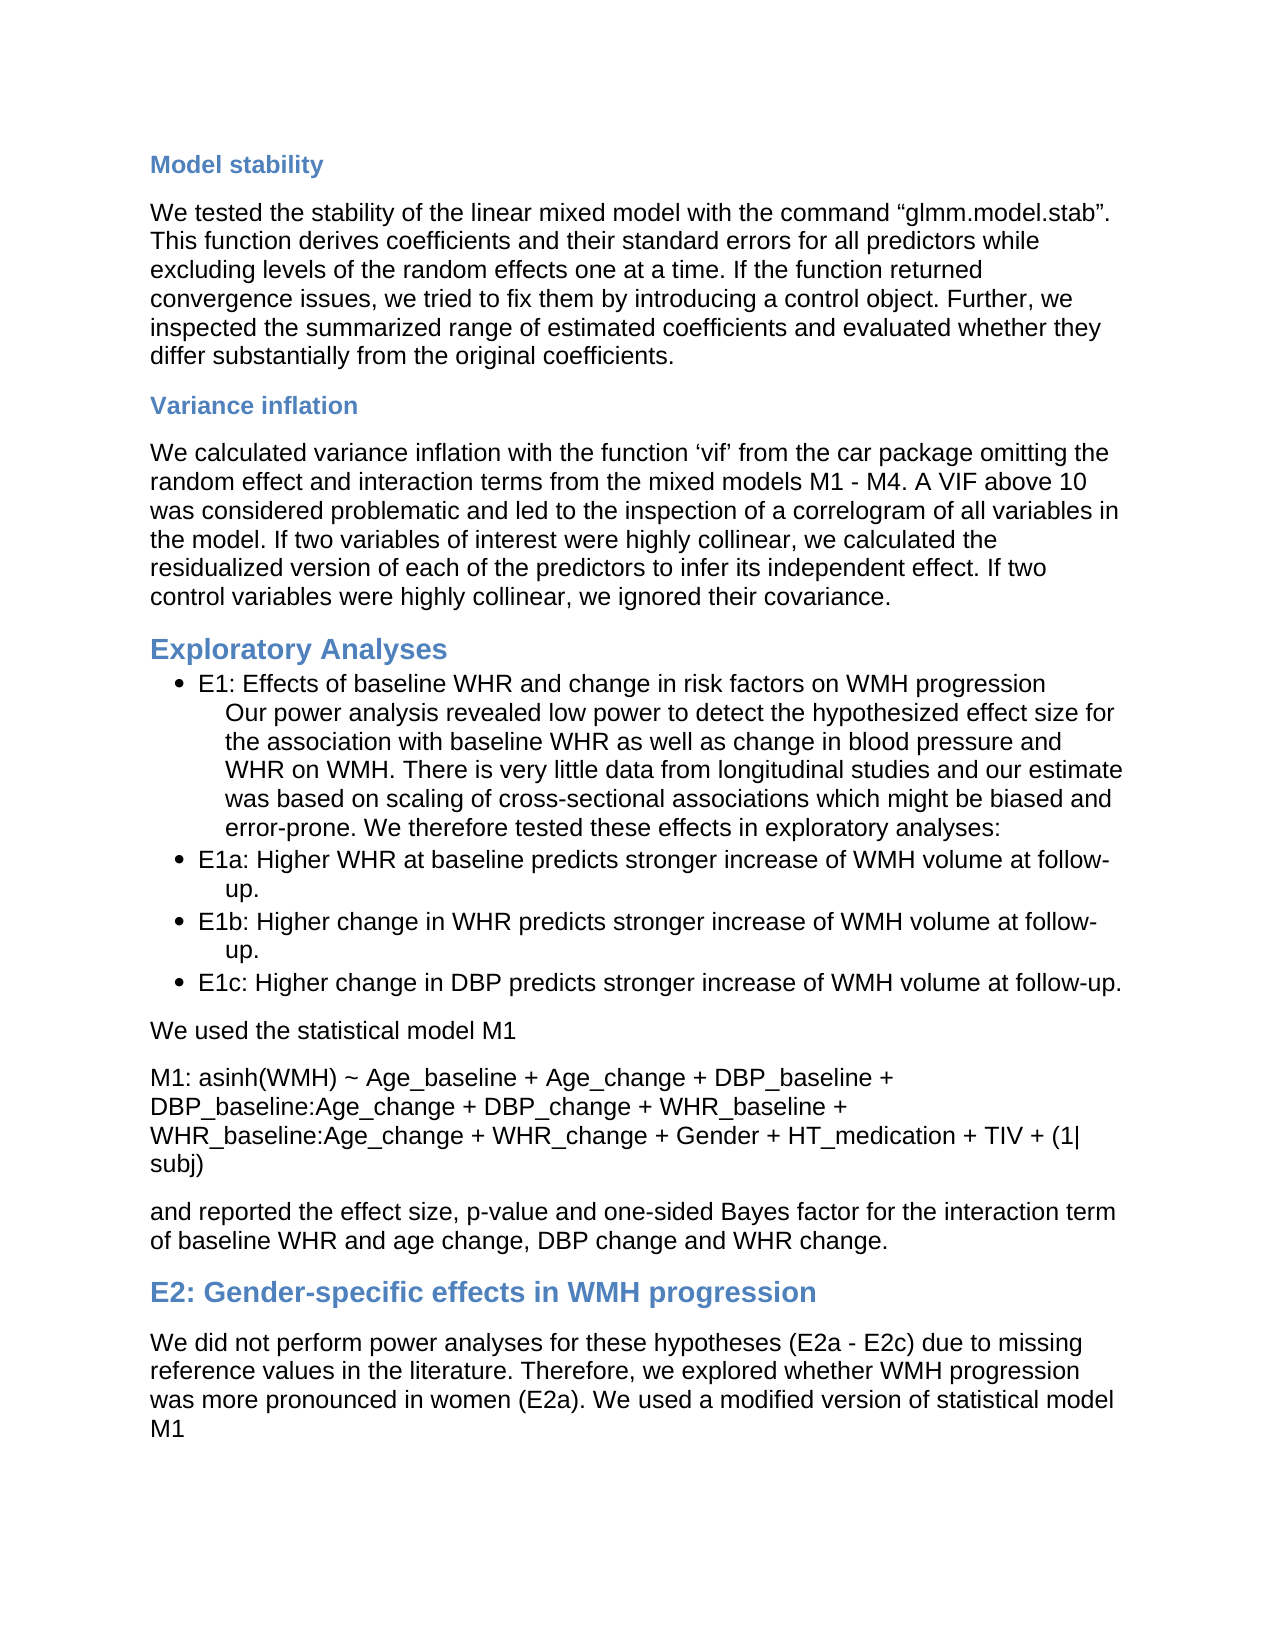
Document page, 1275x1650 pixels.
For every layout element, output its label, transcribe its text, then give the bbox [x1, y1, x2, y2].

subtitle Exploratory Analyses [150, 632, 1125, 665]
text We used the statistical model M1 [150, 1016, 1125, 1044]
subtitle E2: Gender-specific effects in WMH progression [150, 1275, 1125, 1309]
text We tested the stability of the linear mixed model with the command “glmm.model.stab”. This function derives coefficients and their standard errors for all predictors while excluding levels of the random effects one at a time. If the function returned convergence issues, we tried to fix them by introducing a control object. Further, we inspected the summarized range of estimated coefficients and evaluated whether they differ substantially from the original coefficients. [150, 197, 1125, 370]
list E1: Effects of baseline WHR and change in risk factors on WMH progression Our power analysis revealed low power to detect the hypothesized effect size for the association with baseline WHR as well as change in blood pressure and WHR on WMH. There is very little data from longitudinal studies and our estimate was based on scaling of cross-sectional associations which might be biased and error-prone. We therefore tested these effects in exploratory analyses: [175, 669, 1125, 842]
text We did not perform power analyses for these hypotheses (E2a - E2c) due to missing reference values in the literature. Therefore, we explored whether WMH progression was more pronounced in women (E2a). We used a modified version of statistical model M1 [150, 1327, 1125, 1442]
list E1c: Higher change in DBP predicts stronger increase of WMH volume at follow-up. [175, 968, 1125, 997]
text We calculated variance inflation with the function ‘vif’ from the car package omitting the random effect and interaction terms from the mixed models M1 - M4. A VIF above 10 was considered problematic and led to the inspection of a correlogram of all variables in the model. If two variables of interest were highly collinear, we calculated the residualized version of each of the predictors to infer its independent effect. If two control variables were highly collinear, we ignored their covariance. [150, 438, 1125, 611]
text and reported the effect size, p-value and one-sided Bayes factor for the interaction term of baseline WHR and age change, DBP change and WHR change. [150, 1197, 1125, 1254]
text M1: asinh(WMH) ~ Age_baseline + Age_change + DBP_baseline + DBP_baseline:Age_change + DBP_change + WHR_baseline + WHR_baseline:Age_change + WHR_change + Gender + HT_medication + TIV + (1|subj) [150, 1063, 1125, 1178]
list E1a: Higher WHR at baseline predicts stronger increase of WMH volume at follow-up. [175, 845, 1125, 903]
list E1b: Higher change in WHR predicts stronger increase of WMH volume at follow-up. [175, 907, 1125, 964]
subtitle Variance inflation [150, 391, 1125, 419]
subtitle Model stability [150, 150, 1125, 179]
